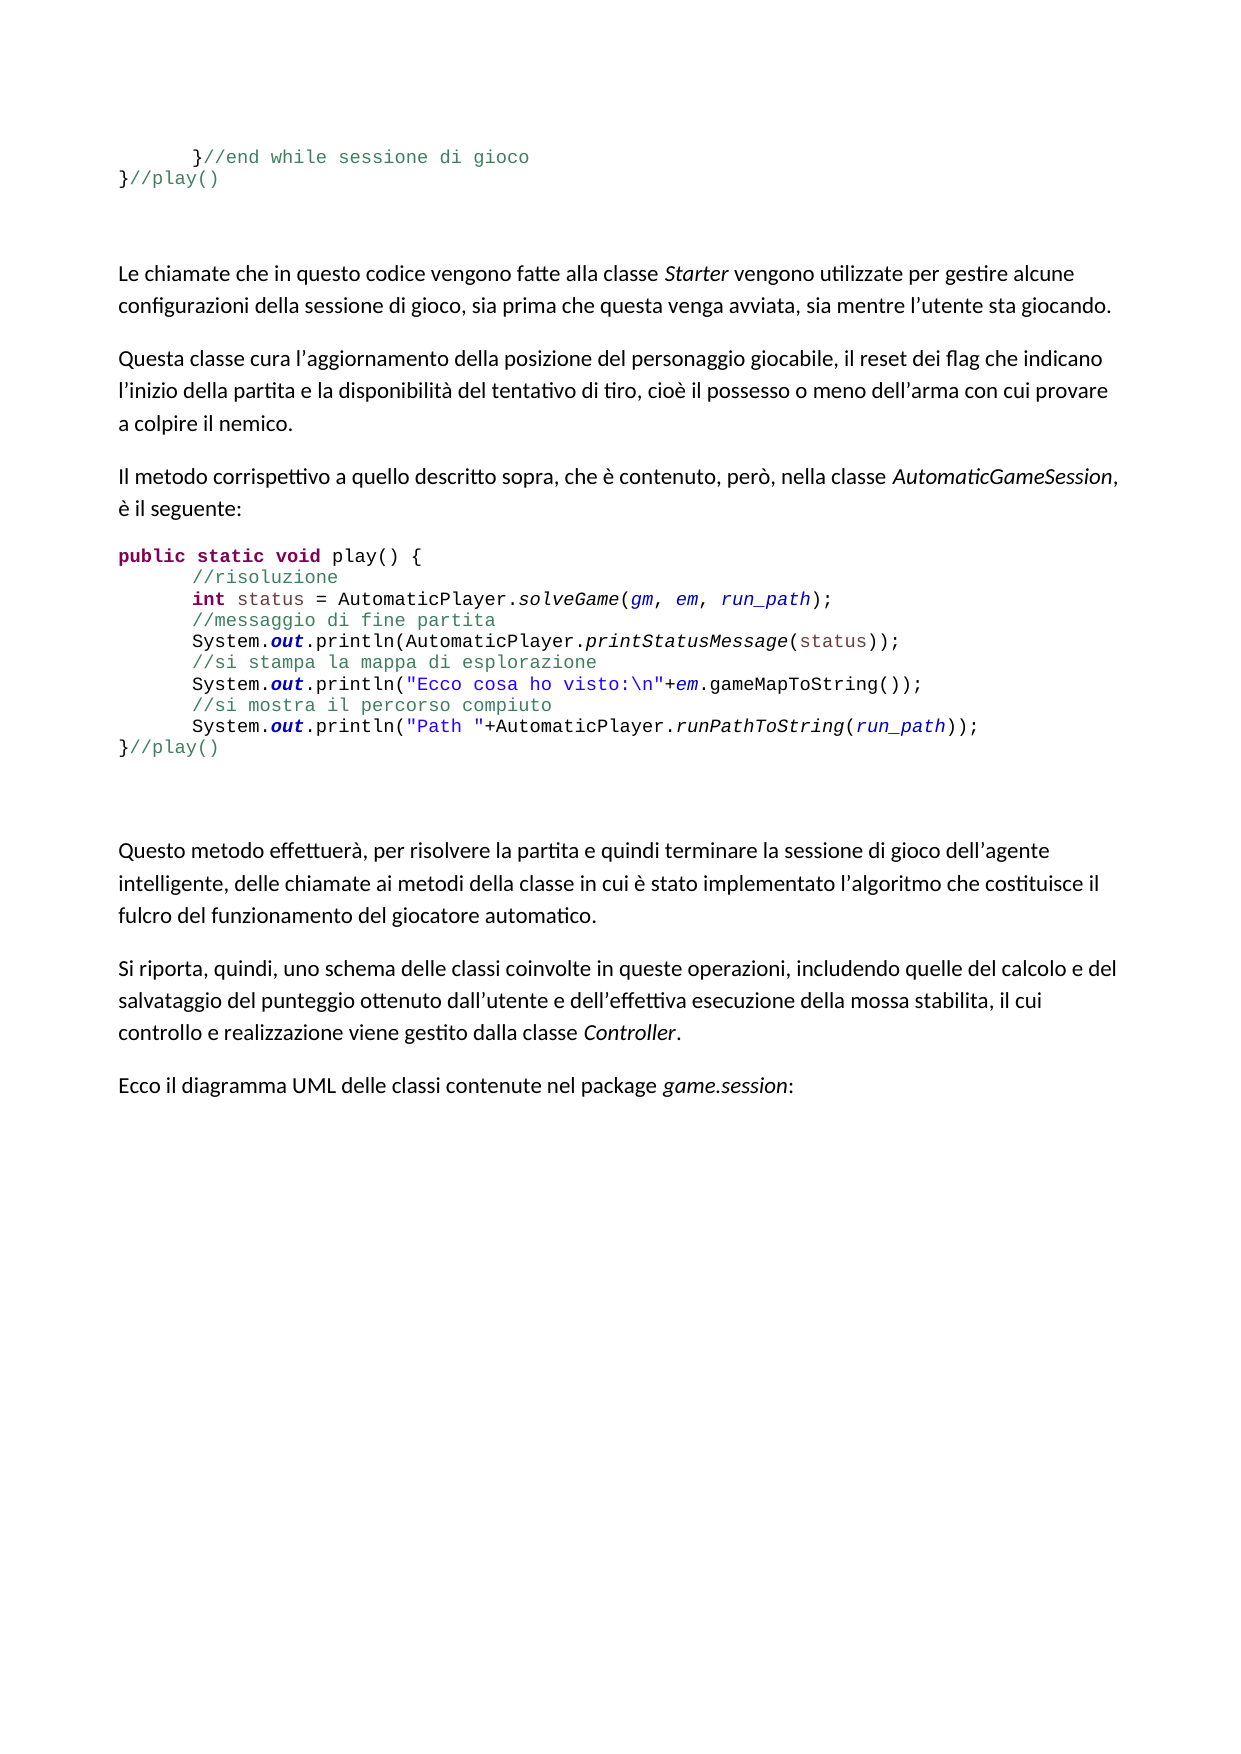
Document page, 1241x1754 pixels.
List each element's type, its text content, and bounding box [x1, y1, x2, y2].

text System.out.println("Ecco cosa ho visto:\n"+em.gameMapToString()); [118, 674, 1122, 696]
text }//play() [118, 169, 1122, 190]
text public static void play() { [118, 547, 1122, 568]
text int status = AutomaticPlayer.solveGame(gm, em, run_path); [118, 589, 1122, 611]
text Il metodo corrispettivo a quello descritto sopra, che è contenuto, però, nella classe AutomaticGameSession, è il seguente: [118, 462, 1122, 522]
text }//play() [118, 738, 1122, 759]
text Ecco il diagramma UML delle classi contenute nel package game.session: [118, 1071, 1122, 1099]
text System.out.println("Path "+AutomaticPlayer.runPathToString(run_path)); [118, 717, 1122, 738]
text //si stampa la mappa di esplorazione [118, 653, 1122, 674]
text System.out.println(AutomaticPlayer.printStatusMessage(status)); [118, 632, 1122, 653]
text Questa classe cura l’aggiornamento della posizione del personaggio giocabile, il reset dei flag che indicano l’inizio della partita e la disponibilità del tentativo di tiro, cioè il possesso o meno dell’arma con cui provare a colpire il nemico. [118, 344, 1122, 437]
text Le chiamate che in questo codice vengono fatte alla classe Starter vengono utilizzate per gestire alcune configurazioni della sessione di gioco, sia prima che questa venga avviata, sia mentre l’utente sta giocando. [118, 259, 1122, 319]
text Si riporta, quindi, uno schema delle classi coinvolte in queste operazioni, includendo quelle del calcolo e del salvataggio del punteggio ottenuto dall’utente e dell’effettiva esecuzione della mossa stabilita, il cui controllo e realizzazione viene gestito dalla classe Controller. [118, 954, 1122, 1046]
text //risoluzione [118, 568, 1122, 589]
text //messaggio di fine partita [118, 611, 1122, 632]
text }//end while sessione di gioco [118, 148, 1122, 169]
text //si mostra il percorso compiuto [118, 696, 1122, 717]
text Questo metodo effettuerà, per risolvere la partita e quindi terminare la sessione di gioco dell’agente intelligente, delle chiamate ai metodi della classe in cui è stato implementato l’algoritmo che costituisce il fulcro del funzionamento del giocatore automatico. [118, 837, 1122, 929]
